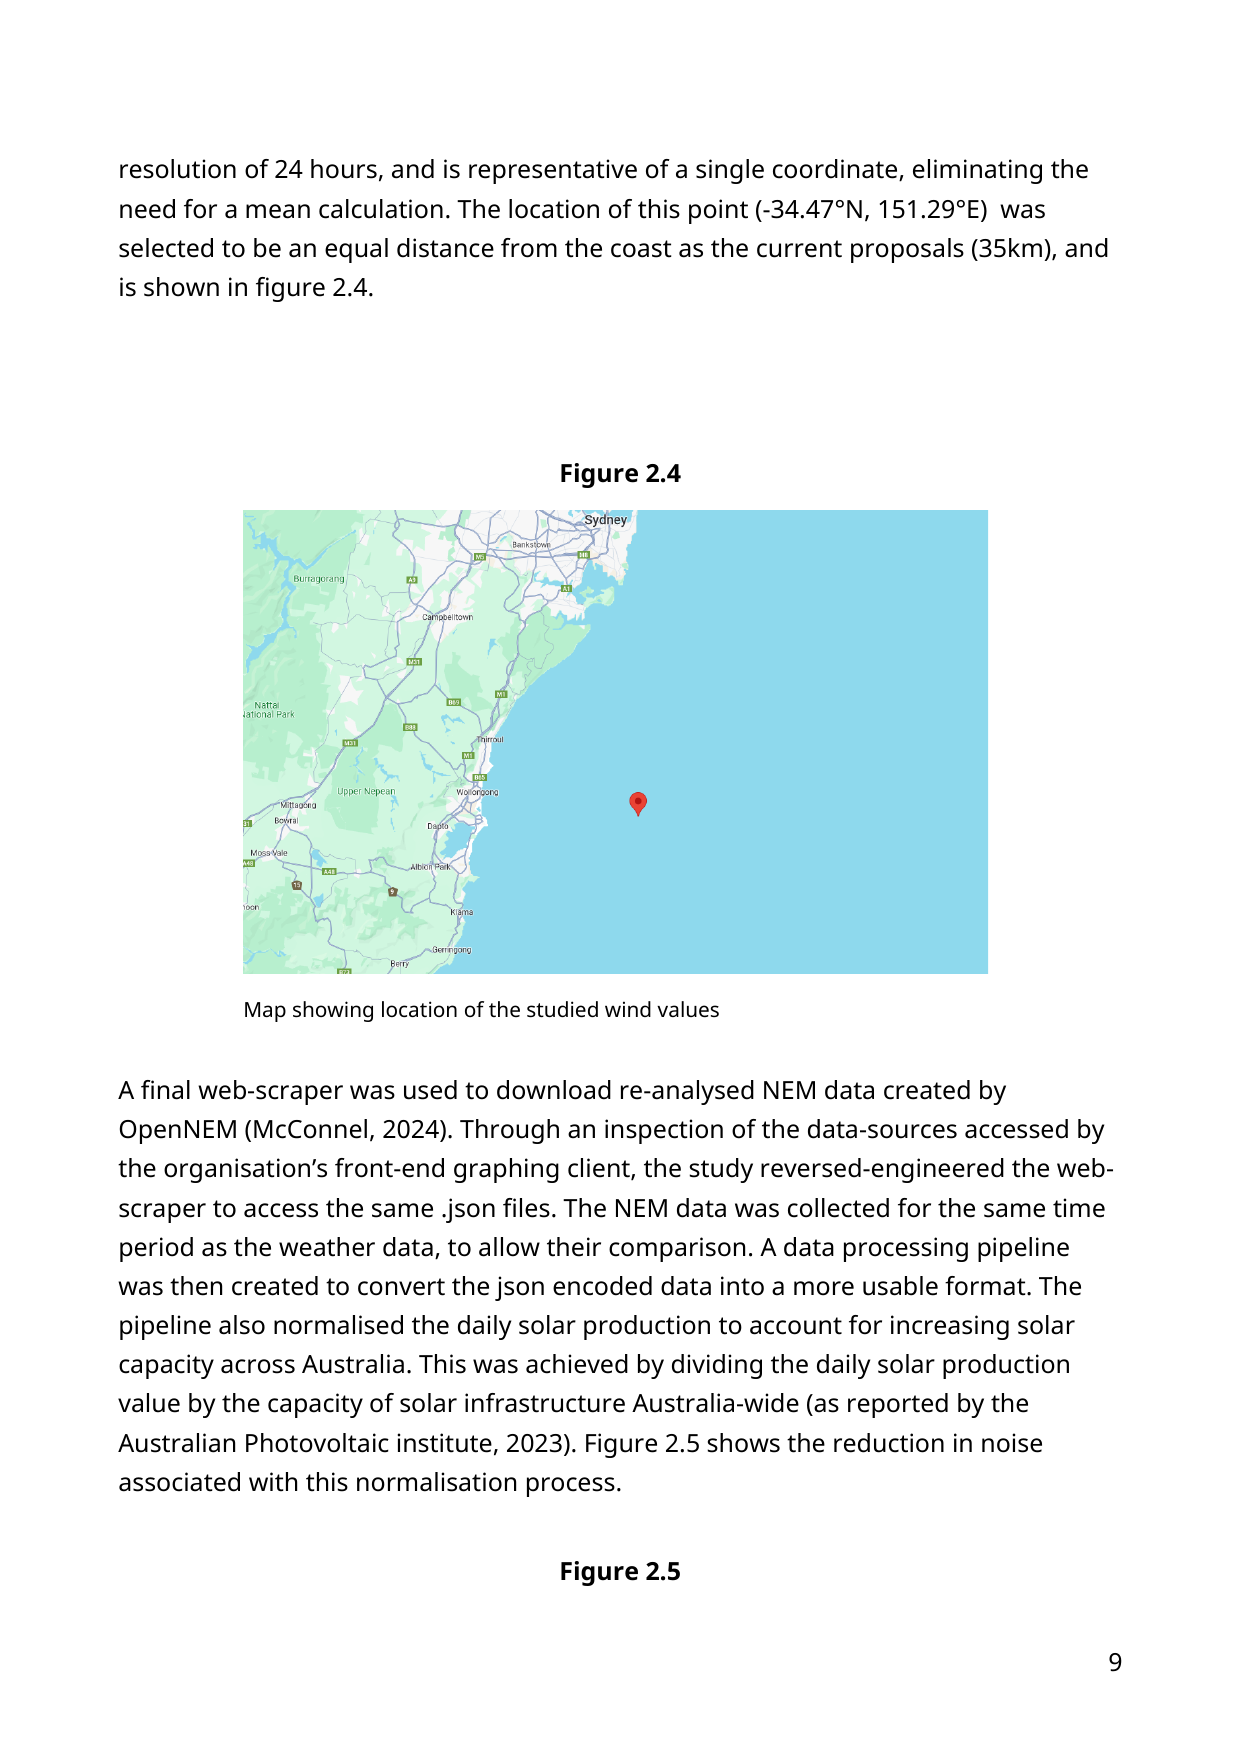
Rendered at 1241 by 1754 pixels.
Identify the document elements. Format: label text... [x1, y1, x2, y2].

table_cell [233, 500, 1008, 984]
picture [243, 510, 989, 974]
text resolution of 24 hours, and is representative of a single coordinate, eliminating the need for a mean calculation. The location of this point (-34.47°N, 151.29°E) was selected to be an equal distance from the coast as the current proposals (35km), and is shown in figure 2.4. [118, 152, 1122, 304]
table_header Figure 2.5 [49, 1543, 1191, 1598]
text A final web-scraper was used to download re-analysed NEM data created by OpenNEM (McConnel, 2024). Through an inspection of the data-sources accessed by the organisation’s front-end graphing client, the study reversed-engineered the web-scraper to access the same .json files. The NEM data was collected for the same time period as the weather data, to allow their comparison. A data processing pipeline was then created to convert the json encoded data into a more usable format. The pipeline also normalised the daily solar production to account for increasing solar capacity across Australia. This was achieved by dividing the daily solar production value by the capacity of solar infrastructure Australia-wide (as reported by the Australian Photovoltaic institute, 2023). Figure 2.5 shows the reduction in noise associated with this normalisation process. [118, 1073, 1122, 1498]
table_cell Map showing location of the studied wind values [233, 984, 1008, 1033]
table_header Figure 2.4 [233, 445, 1008, 500]
